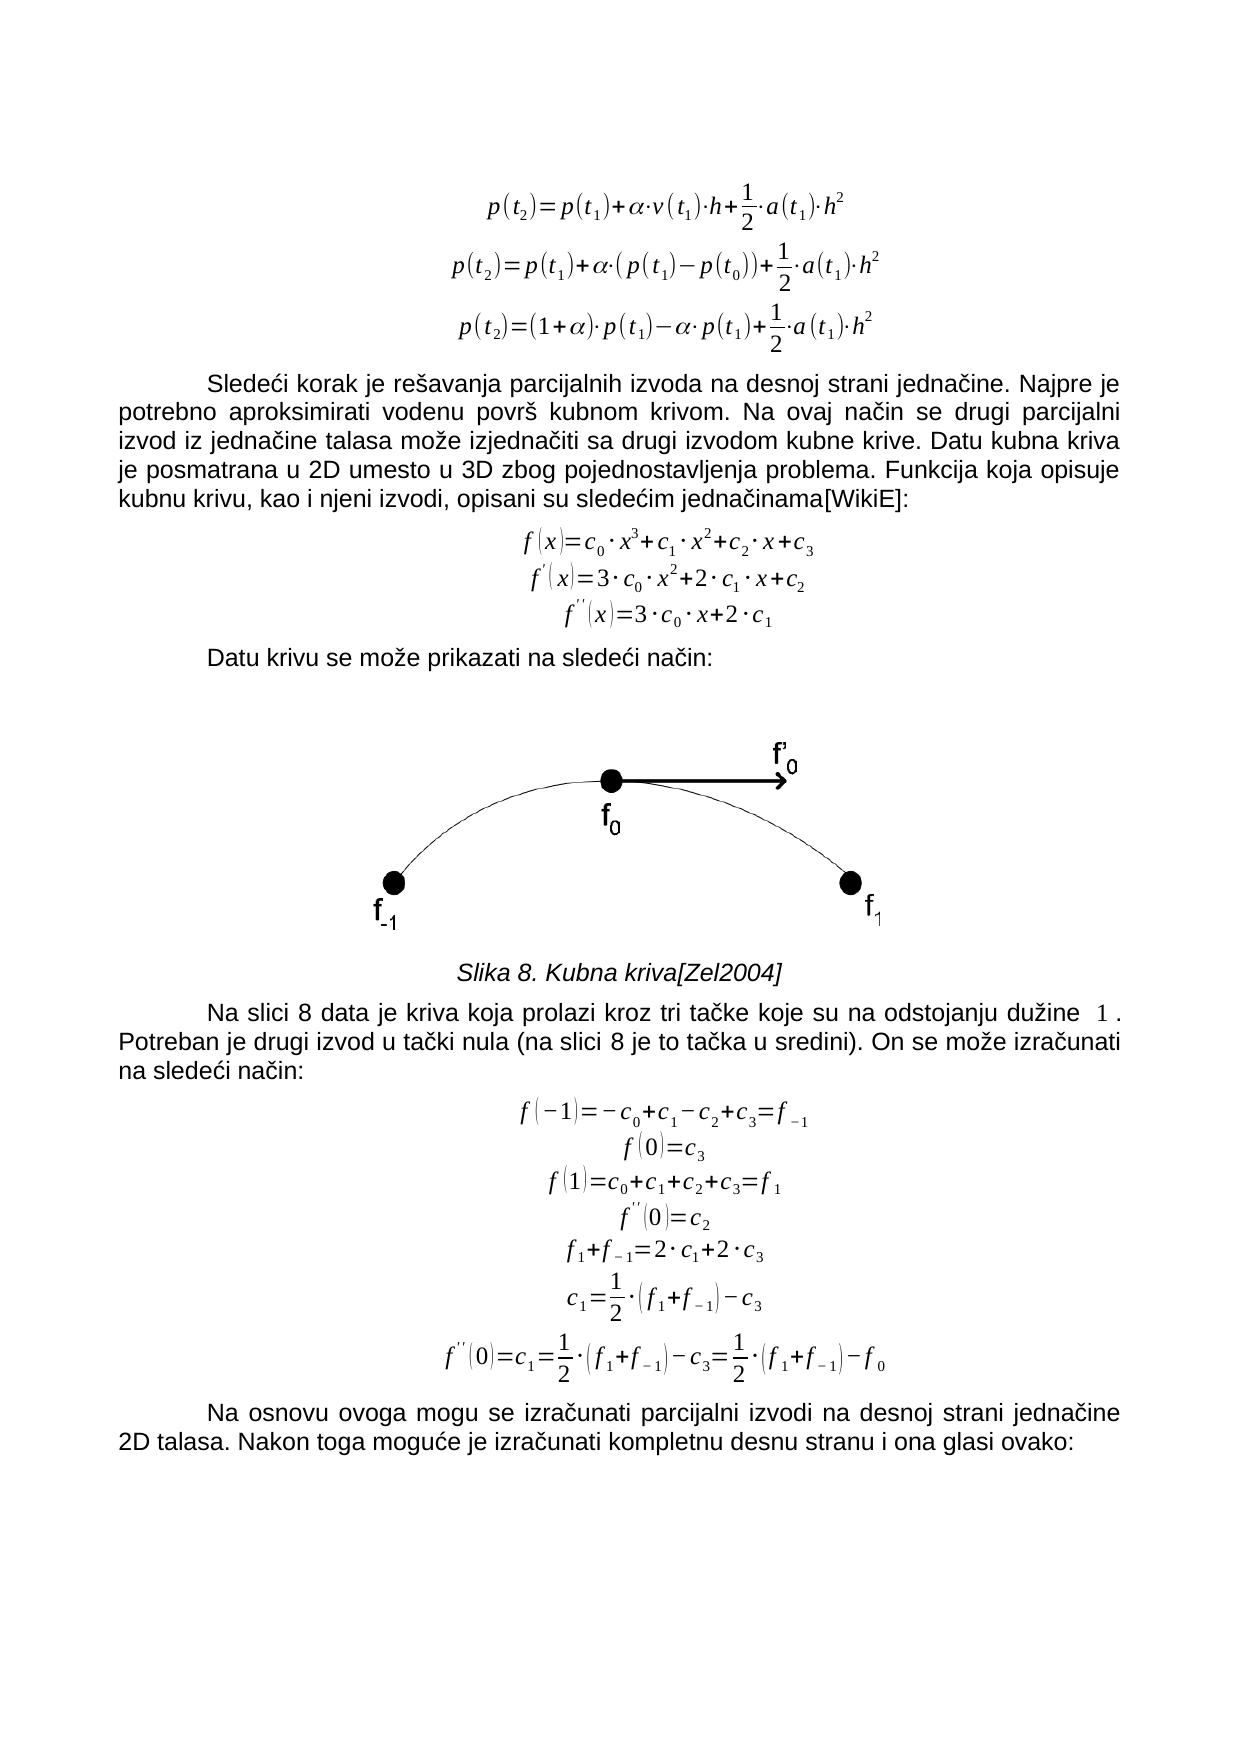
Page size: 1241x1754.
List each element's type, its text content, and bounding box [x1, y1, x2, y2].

text Na osnovu ovoga mogu se izračunati parcijalni izvodi na desnoj strani jednačine 2D talasa. Nakon toga moguće je izračunati kompletnu desnu stranu i ona glasi ovako: [118, 1398, 1122, 1456]
text Sledeći korak je rešavanja parcijalnih izvoda na desnoj strani jednačine. Najpre je potrebno aproksimirati vodenu površ kubnom krivom. Na ovaj način se drugi parcijalni izvod iz jednačine talasa može izjednačiti sa drugi izvodom kubne krive. Datu kubna kriva je posmatrana u 2D umesto u 3D zbog pojednostavljenja problema. Funkcija koja opisuje kubnu krivu, kao i njeni izvodi, opisani su sledećim jednačinama[WikiE]: [118, 368, 1122, 512]
text Datu krivu se može prikazati na sledeći način: [118, 643, 1122, 672]
picture [343, 702, 898, 958]
text Slika 8. Kubna kriva[Zel2004] [343, 958, 897, 987]
text Na slici 8 data je kriva koja prolazi kroz tri tačke koje su na odstojanju dužine . Potreban je drugi izvod u tački nula (na slici 8 je to tačka u sredini). On se može izračunati na sledeći način: [118, 684, 1122, 1085]
